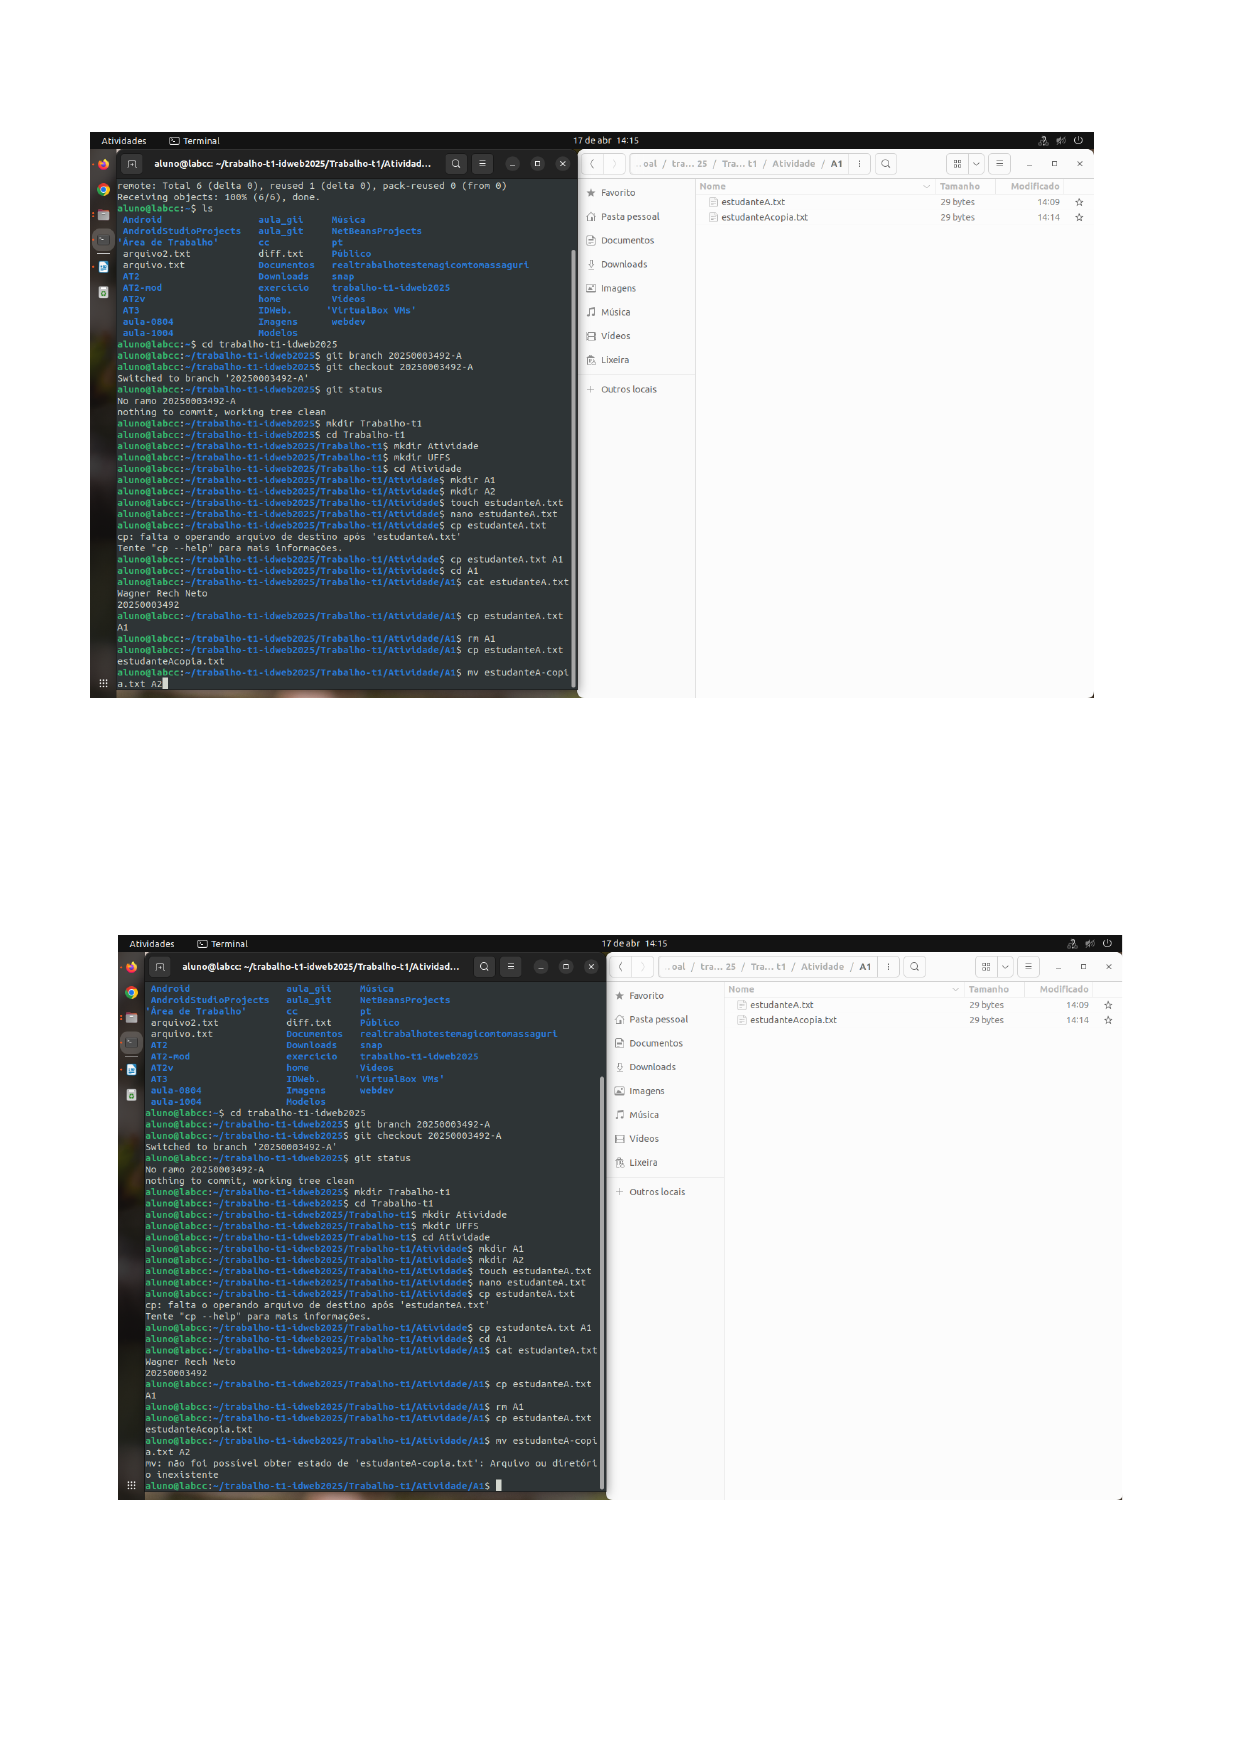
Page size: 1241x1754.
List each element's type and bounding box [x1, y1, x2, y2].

picture [90, 132, 1094, 698]
picture [118, 935, 1123, 1500]
